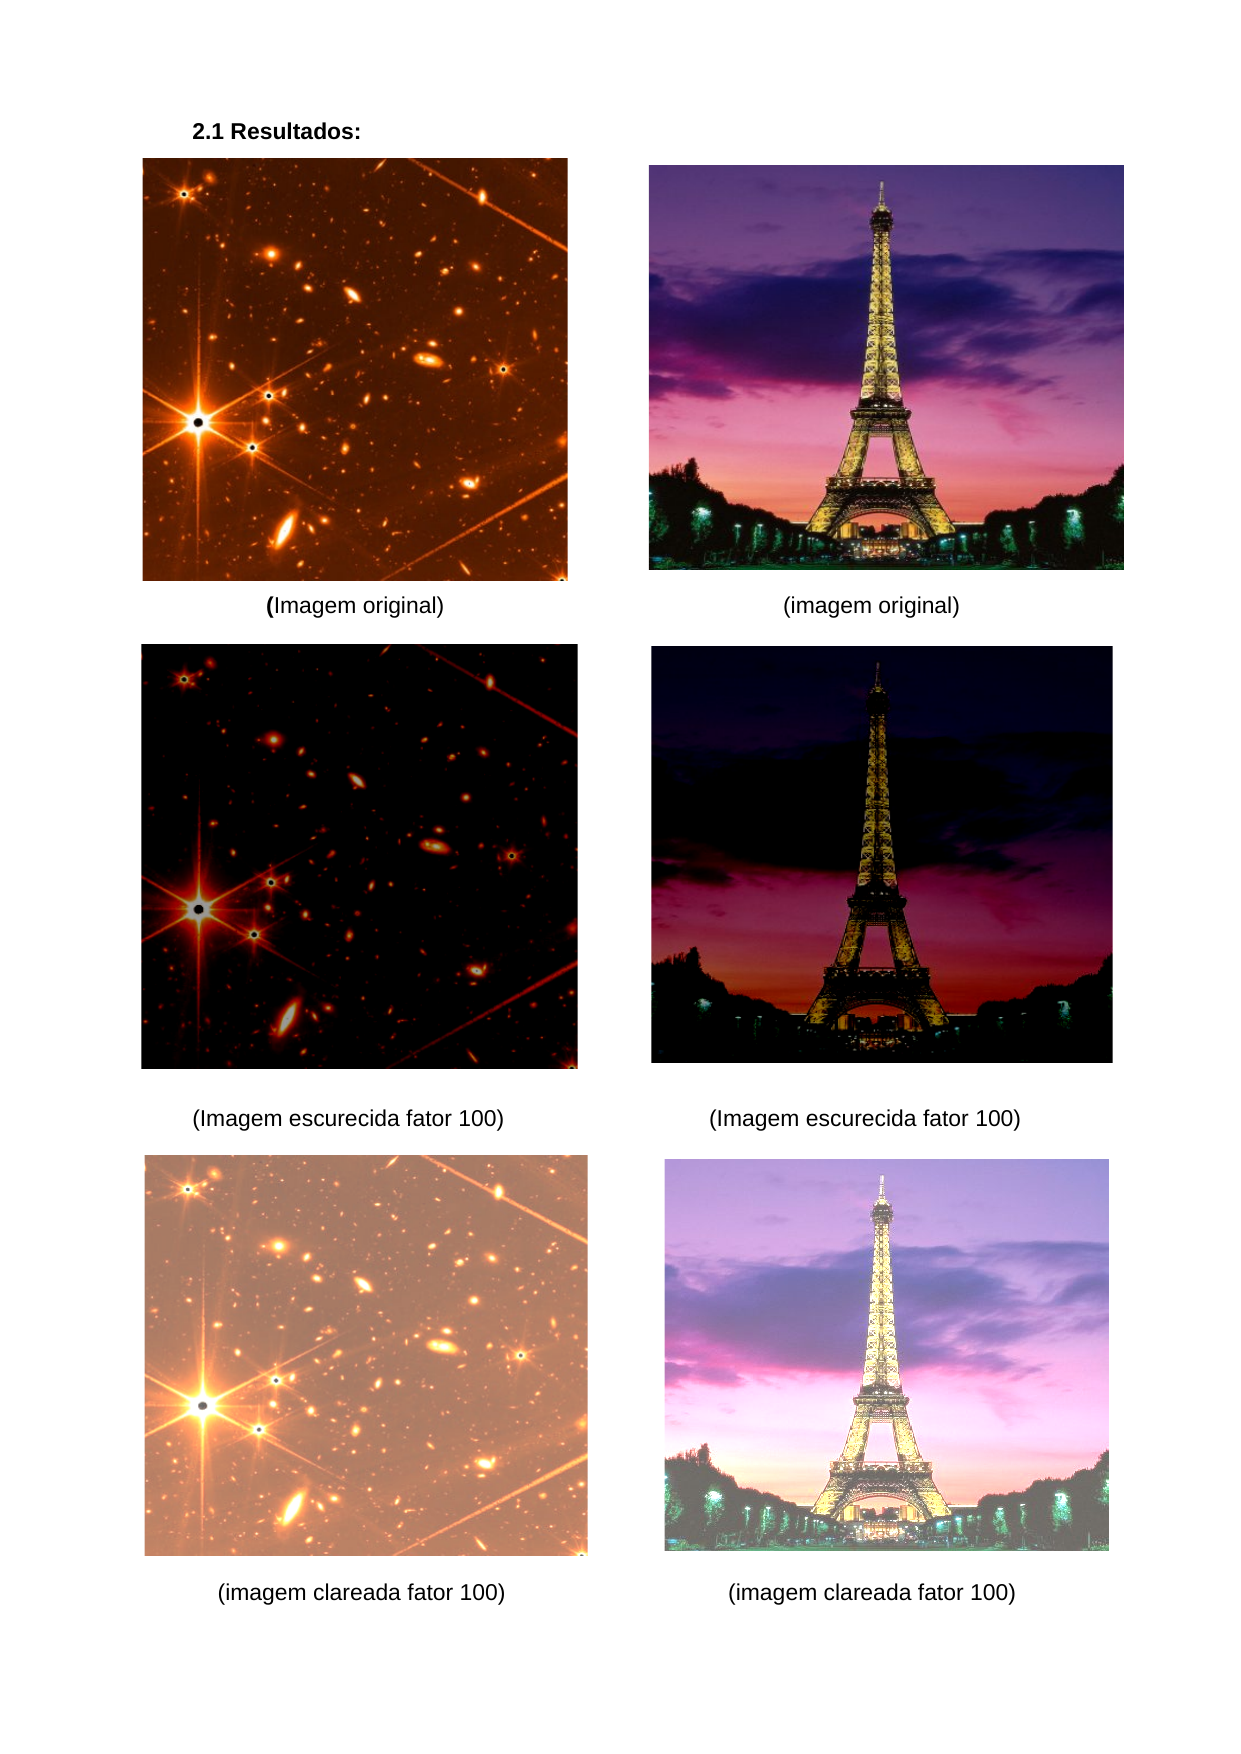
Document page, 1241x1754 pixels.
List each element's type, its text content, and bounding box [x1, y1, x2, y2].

text (Imagem escurecida fator 100) (Imagem escurecida fator 100) [118, 1105, 1122, 1131]
picture [142, 158, 568, 581]
text 2.1 Resultados: [118, 118, 1122, 144]
text (Imagem original) (imagem original) [118, 592, 1122, 618]
picture [648, 165, 1124, 570]
picture [651, 646, 1113, 1063]
picture [664, 1159, 1109, 1551]
picture [144, 1155, 588, 1556]
picture [141, 644, 578, 1069]
text (imagem clareada fator 100) (imagem clareada fator 100) [118, 1579, 1122, 1605]
